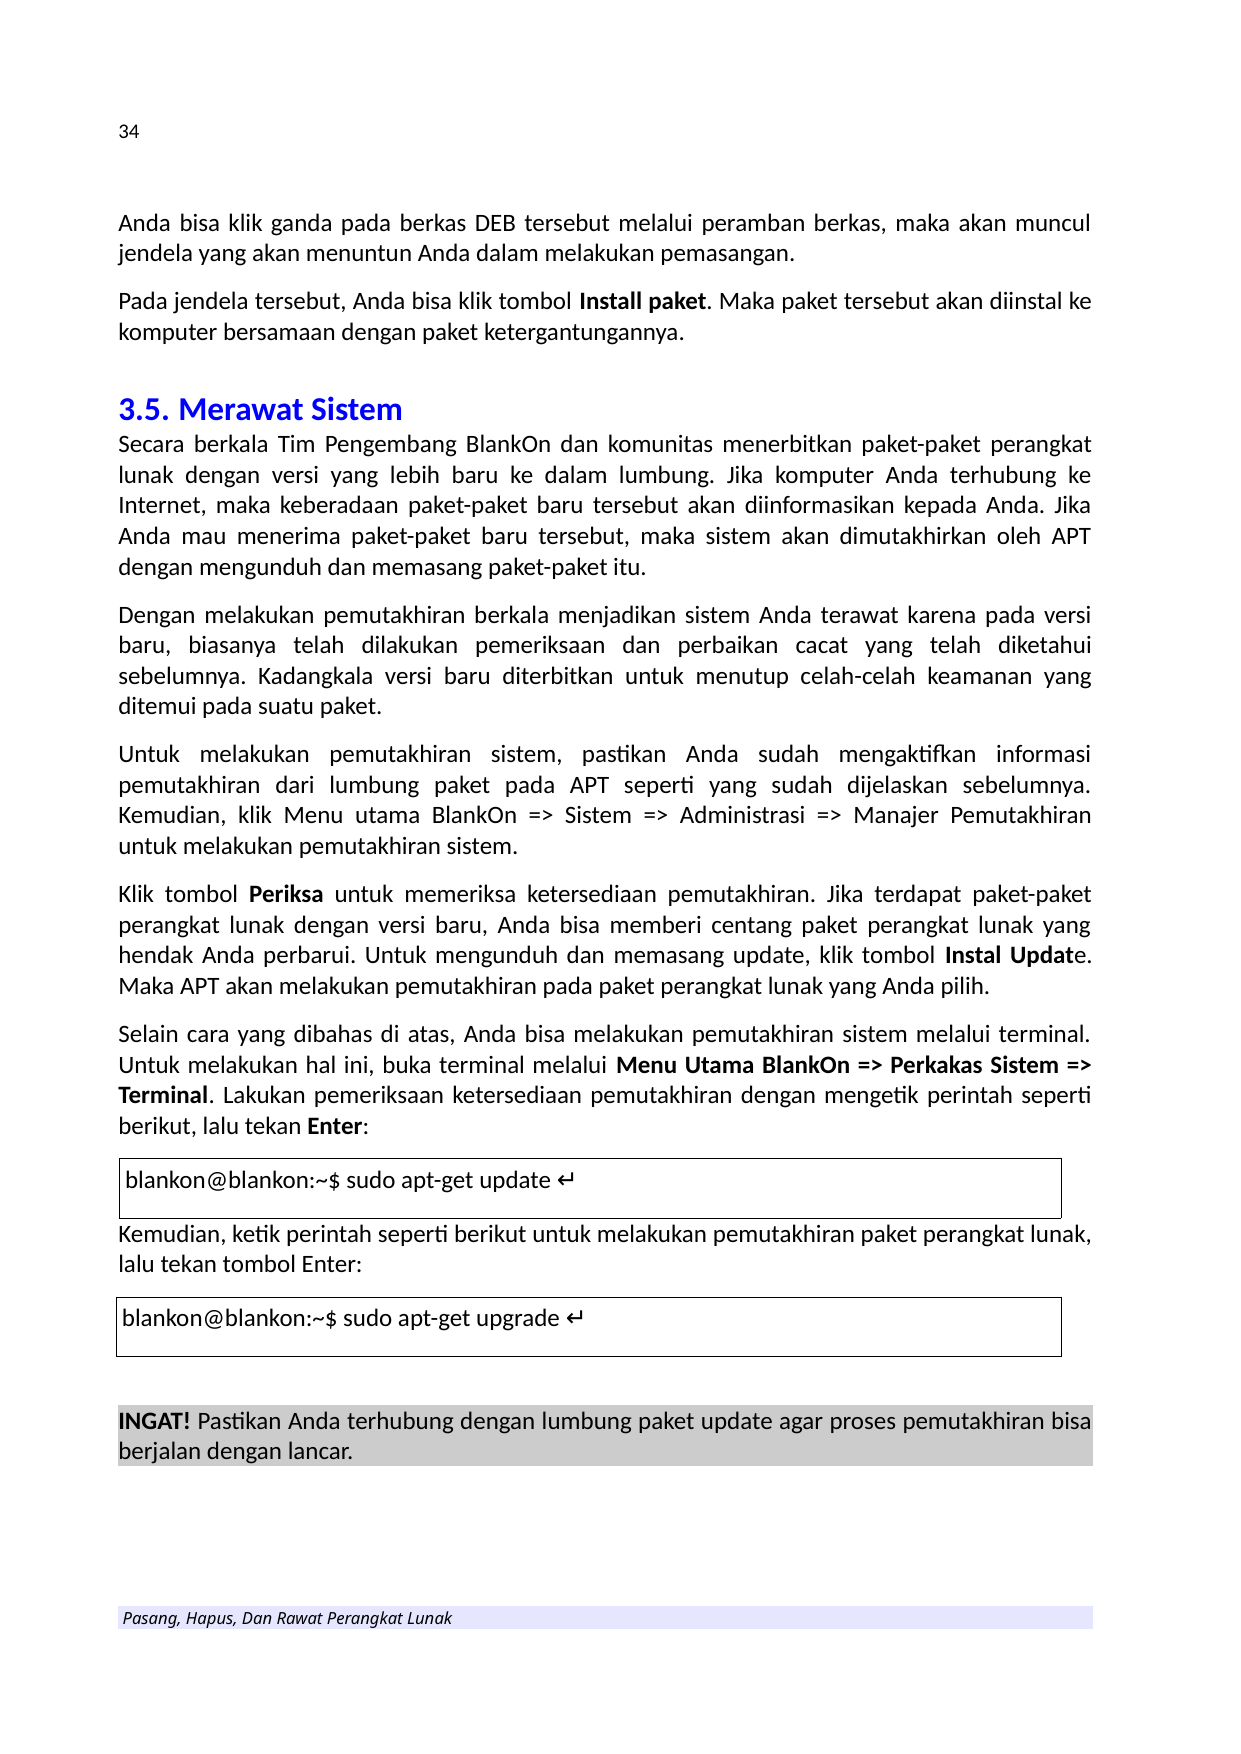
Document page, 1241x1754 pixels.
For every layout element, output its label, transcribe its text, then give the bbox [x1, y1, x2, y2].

text Kemudian, ketik perintah seperti berikut untuk melakukan pemutakhiran paket perangkat lunak, lalu tekan tombol Enter: [118, 1218, 1093, 1279]
text Anda bisa klik ganda pada berkas DEB tersebut melalui peramban berkas, maka akan muncul jendela yang akan menuntun Anda dalam melakukan pemasangan. [118, 207, 1093, 268]
table_header blankon@blankon:~$ sudo apt-get update ↵ [120, 1159, 1061, 1218]
text Klik tombol Periksa untuk memeriksa ketersediaan pemutakhiran. Jika terdapat paket-paket perangkat lunak dengan versi baru, Anda bisa memberi centang paket perangkat lunak yang hendak Anda perbarui. Untuk mengunduh dan memasang update, klik tombol Instal Update. Maka APT akan melakukan pemutakhiran pada paket perangkat lunak yang Anda pilih. [118, 878, 1093, 1001]
text Pada jendela tersebut, Anda bisa klik tombol Install paket. Maka paket tersebut akan diinstal ke komputer bersamaan dengan paket ketergantungannya. [118, 285, 1093, 346]
subtitle Merawat Sistem [118, 388, 1093, 428]
text INGAT! Pastikan Anda terhubung dengan lumbung paket update agar proses pemutakhiran bisa berjalan dengan lancar. [118, 1405, 1093, 1466]
table_header blankon@blankon:~$ sudo apt-get upgrade ↵ [117, 1298, 1061, 1356]
text Dengan melakukan pemutakhiran berkala menjadikan sistem Anda terawat karena pada versi baru, biasanya telah dilakukan pemeriksaan dan perbaikan cacat yang telah diketahui sebelumnya. Kadangkala versi baru diterbitkan untuk menutup celah-celah keamanan yang ditemui pada suatu paket. [118, 599, 1093, 721]
text Untuk melakukan pemutakhiran sistem, pastikan Anda sudah mengaktifkan informasi pemutakhiran dari lumbung paket pada APT seperti yang sudah dijelaskan sebelumnya. Kemudian, klik Menu utama BlankOn => Sistem => Administrasi => Manajer Pemutakhiran untuk melakukan pemutakhiran sistem. [118, 739, 1093, 861]
text Secara berkala Tim Pengembang BlankOn dan komunitas menerbitkan paket-paket perangkat lunak dengan versi yang lebih baru ke dalam lumbung. Jika komputer Anda terhubung ke Internet, maka keberadaan paket-paket baru tersebut akan diinformasikan kepada Anda. Jika Anda mau menerima paket-paket baru tersebut, maka sistem akan dimutakhirkan oleh APT dengan mengunduh dan memasang paket-paket itu. [118, 428, 1093, 581]
text Selain cara yang dibahas di atas, Anda bisa melakukan pemutakhiran sistem melalui terminal. Untuk melakukan hal ini, buka terminal melalui Menu Utama BlankOn => Perkakas Sistem => Terminal. Lakukan pemeriksaan ketersediaan pemutakhiran dengan mengetik perintah seperti berikut, lalu tekan Enter: [118, 1018, 1093, 1140]
